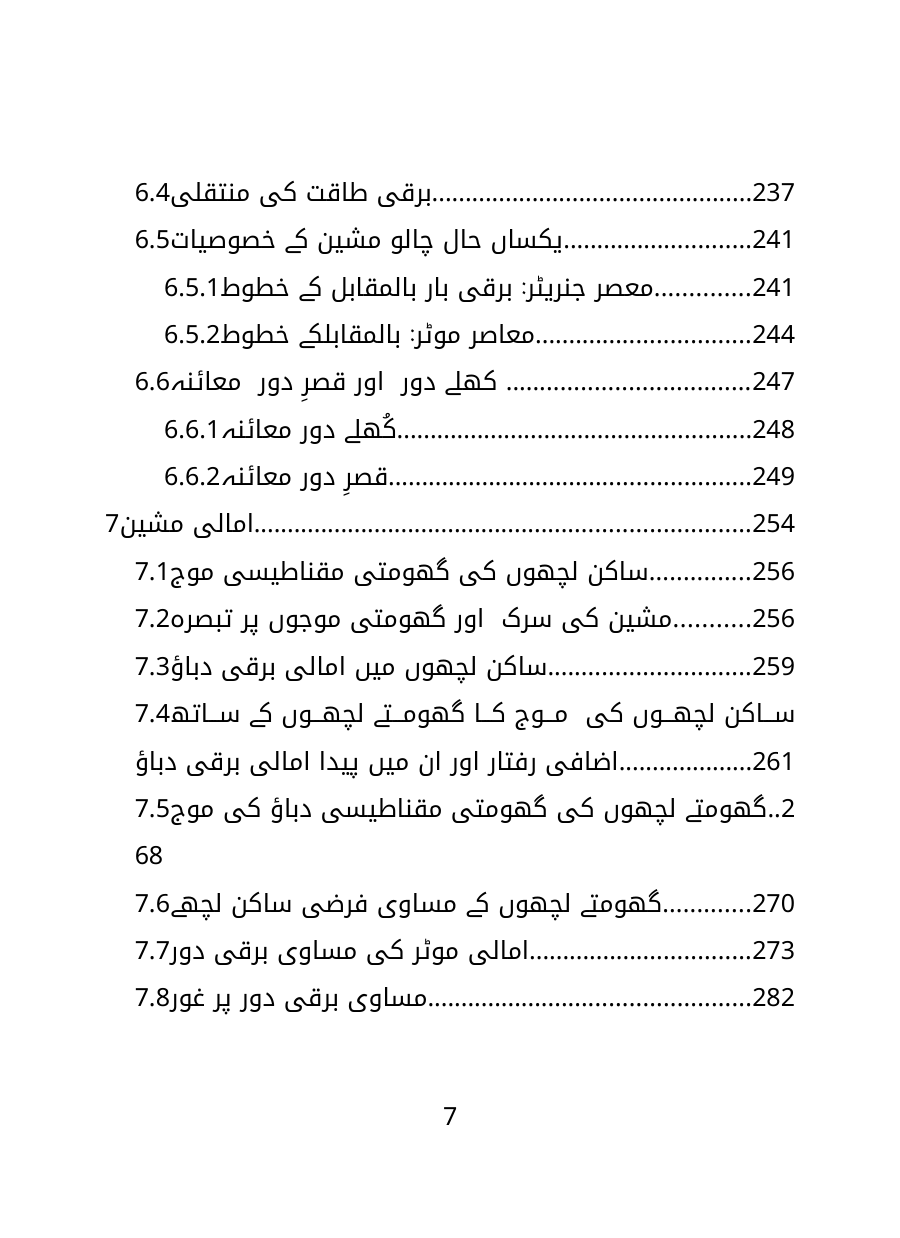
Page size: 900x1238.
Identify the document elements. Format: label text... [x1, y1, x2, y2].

text 6.6.1کُھلے دور معائنہ 248 [164, 406, 795, 453]
text 7.6گھومتے لچھوں کے مساوی فرضی ساکن لچھے 270 [134, 880, 795, 927]
text 7.7امالی موٹر کی مساوی برقی دور 273 [134, 927, 795, 975]
text 6.6کھلے دور اور قصرِ دور معائنہ 247 [134, 359, 795, 406]
text 7.2مشین کی سرک اور گھومتی موجوں پر تبصرہ 256 [134, 596, 795, 643]
text 6.5یکساں حال چالو مشین کے خصوصیات 241 [134, 216, 795, 264]
text 6.5.1معصر جنریٹر: برقی بار بالمقابل کے خطوط 241 [164, 264, 795, 311]
text 6.5.2معاصر موٹر: بالمقابلکے خطوط 244 [164, 311, 795, 359]
text 7.4ساکن لچھوں کی موج کا گھومتے لچھوں کے ساتھ اضافی رفتار اور ان میں پیدا امالی برقی دباؤ 261 [134, 690, 795, 785]
text 7.1ساکن لچھوں کی گھومتی مقناطیسی موج 256 [134, 548, 795, 596]
text 7امالی مشین 254 [105, 501, 795, 548]
text 7.3ساکن لچھوں میں امالی برقی دباؤ 259 [134, 643, 795, 690]
text 6.4برقی طاقت کی منتقلی 237 [134, 169, 795, 216]
text 7.8مساوی برقی دور پر غور 282 [134, 975, 795, 1022]
text 6.6.2قصرِ دور معائنہ 249 [164, 453, 795, 501]
text 7.5گھومتے لچھوں کی گھومتی مقناطیسی دباؤ کی موج 268 [134, 785, 795, 880]
